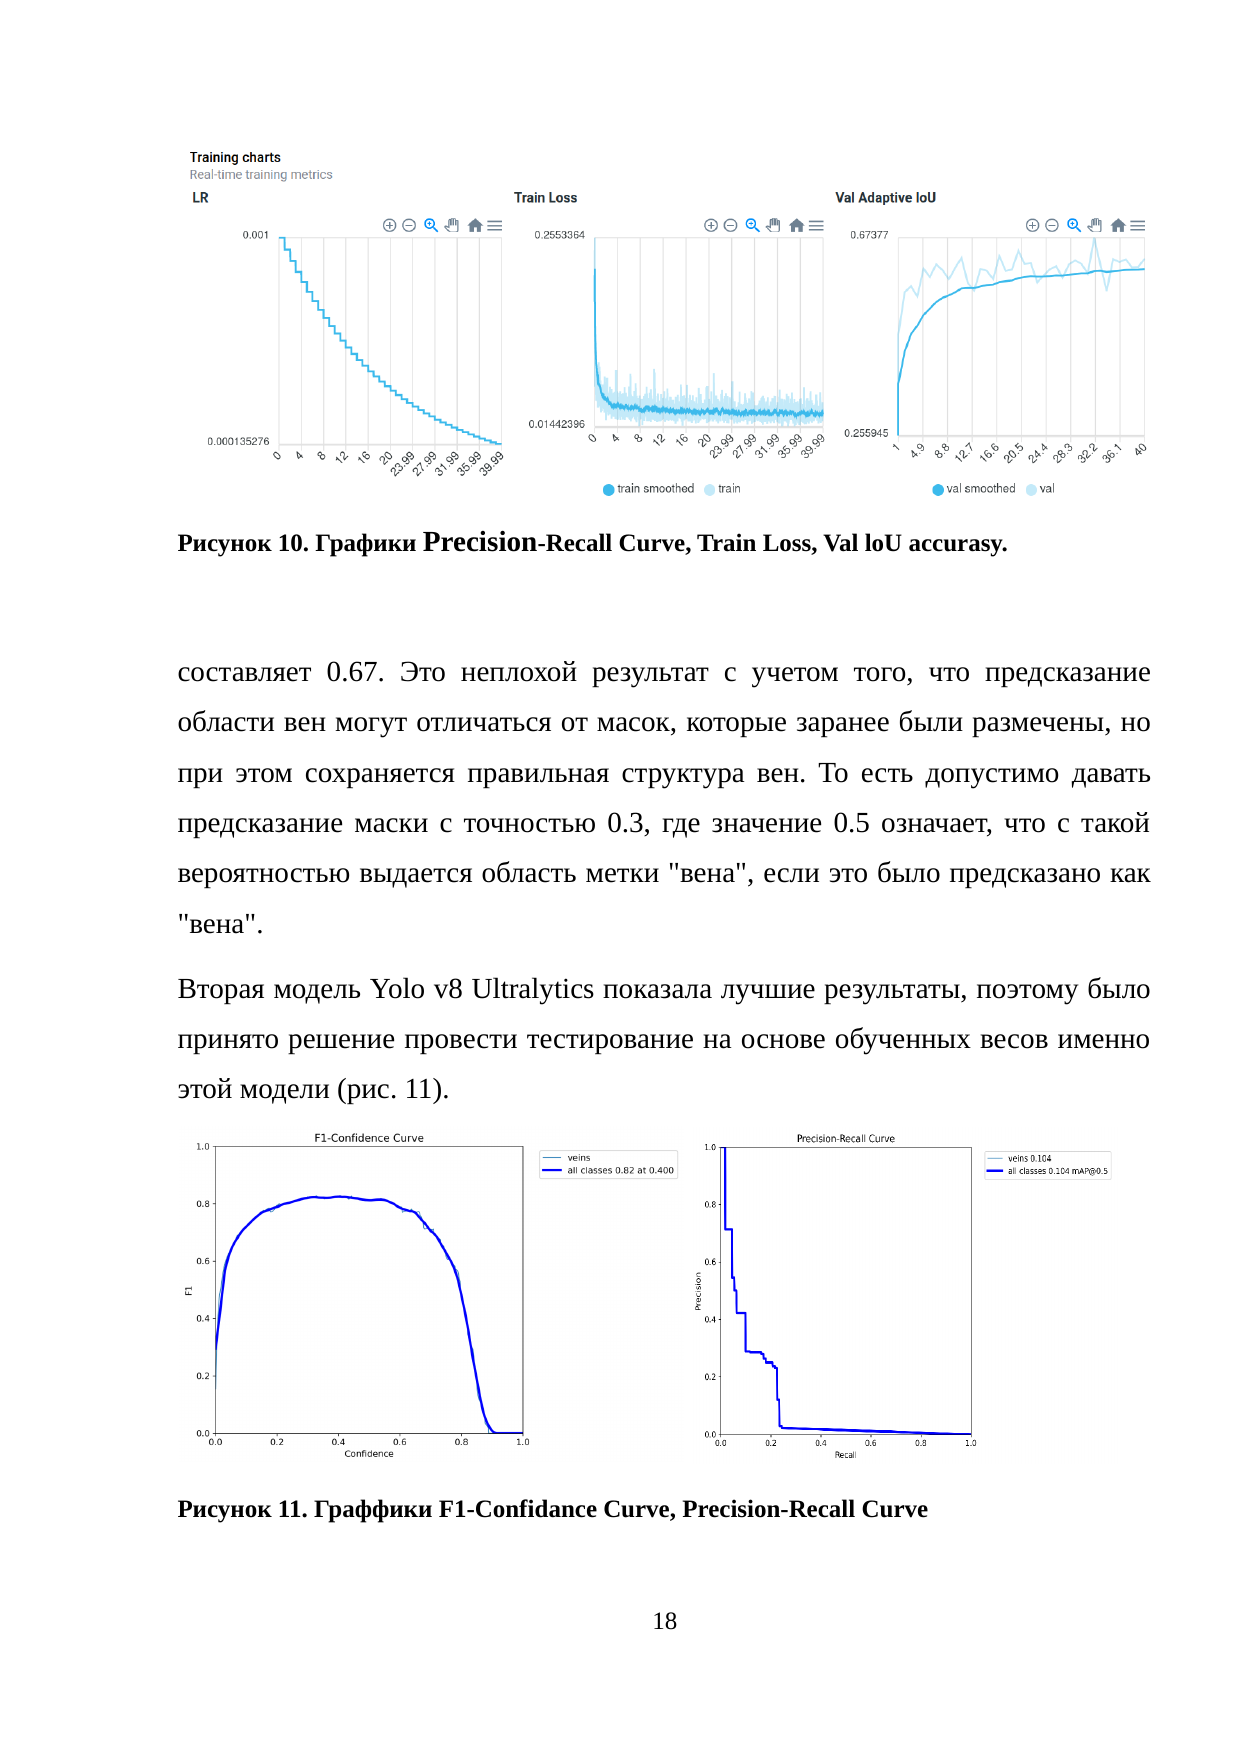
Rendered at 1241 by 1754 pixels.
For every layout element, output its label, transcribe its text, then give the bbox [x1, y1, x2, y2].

picture [178, 1126, 685, 1462]
text Рисунок 11. Граффики F1-Confidance Curve, Precision-Recall Curve [177, 1494, 1152, 1523]
text составляет 0.67. Это неплохой результат с учетом того, что предсказание области вен могут отличаться от масок, которые заранее были размечены, но при этом сохраняется правильная структура вен. То есть допустимо давать предсказание маски с точностью 0.3, где значение 0.5 означает, что с такой вероятностью выдается область метки "вена", если это было предсказано как "вена". [177, 654, 1152, 939]
text Вторая модель Yolo v8 Ultralytics показала лучшие результаты, поэтому было принято решение провести тестирование на основе обученных весов именно этой модели (рис. 11). [177, 971, 1152, 1105]
picture [690, 1127, 1118, 1464]
text Рисунок 10. Графики Precision-Recall Curve, Train Loss, Val loU accurasy. [177, 118, 1152, 558]
picture [181, 143, 1167, 508]
